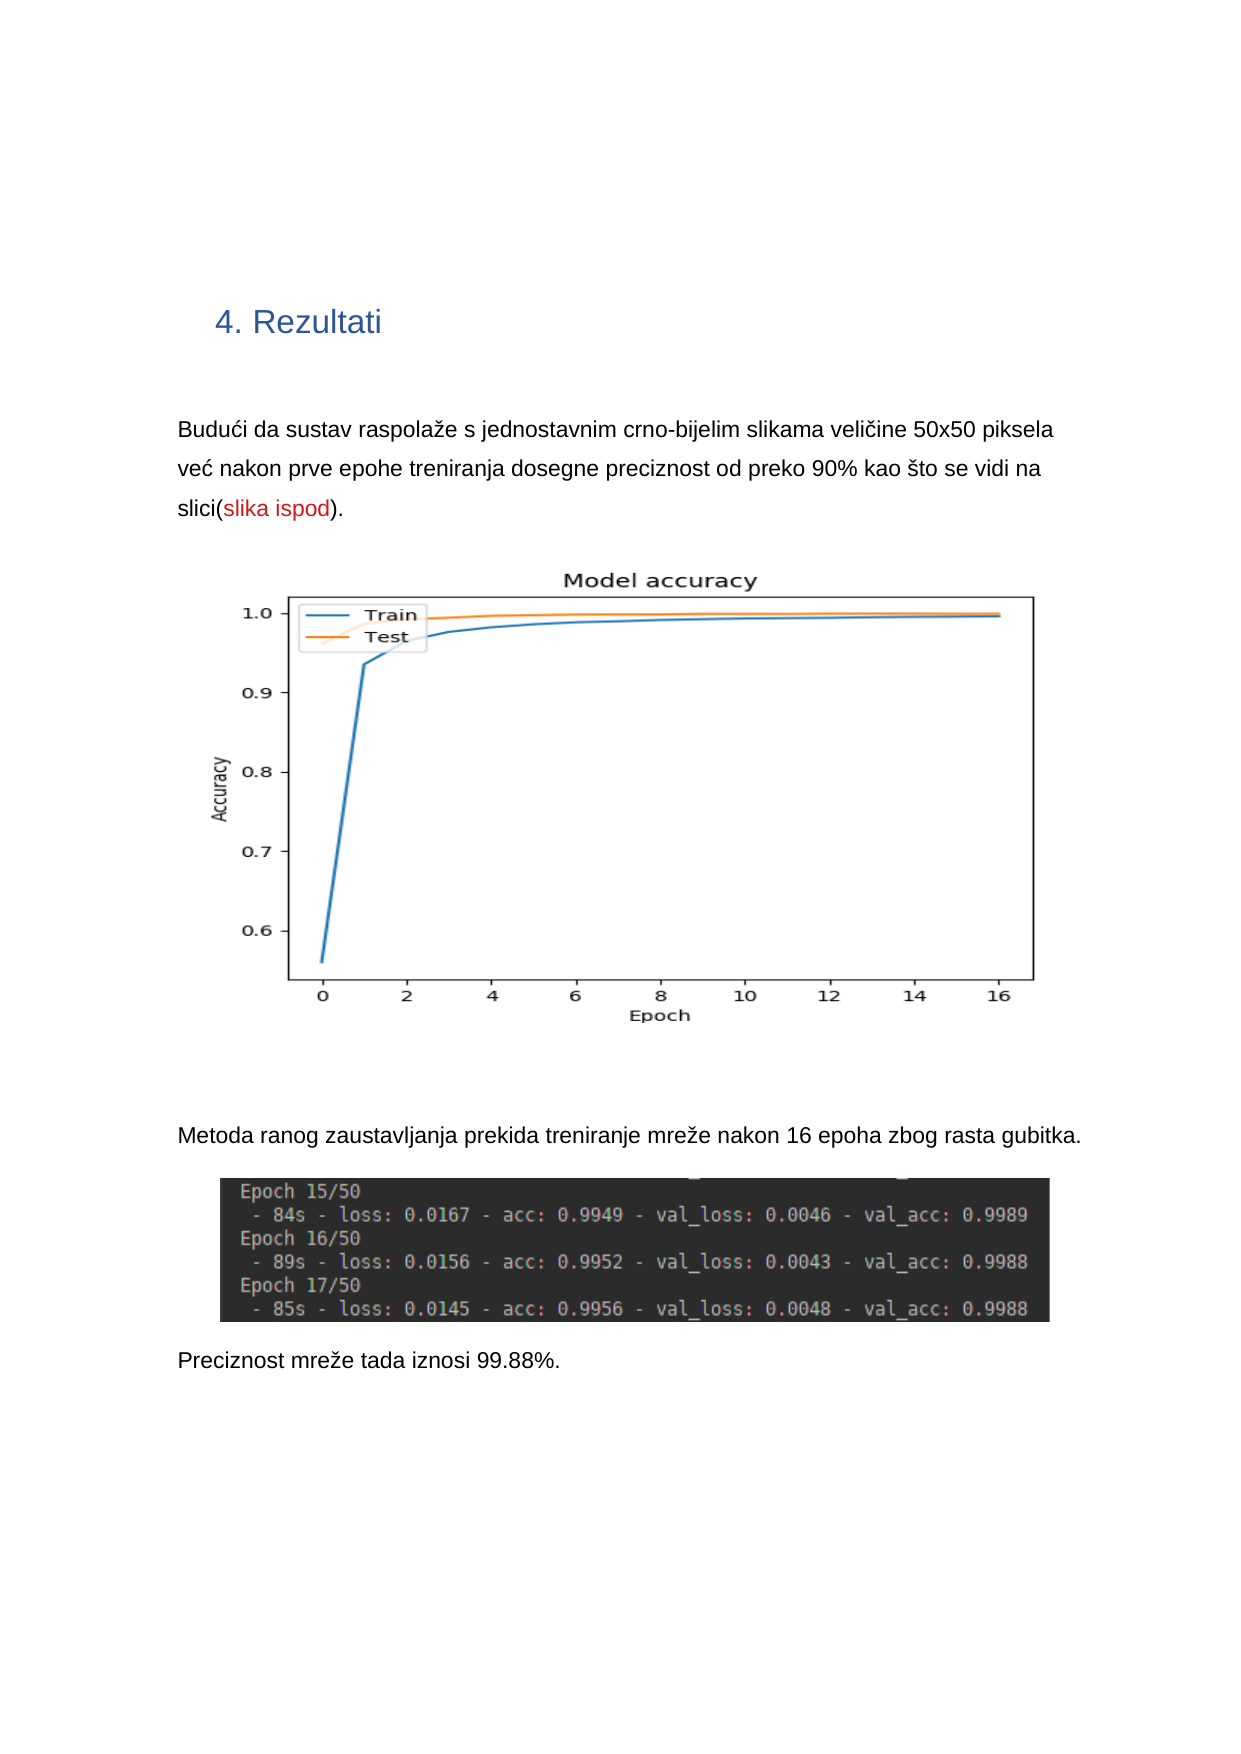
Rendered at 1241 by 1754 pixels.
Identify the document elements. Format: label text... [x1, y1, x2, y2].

text Metoda ranog zaustavljanja prekida treniranje mreže nakon 16 epoha zbog rasta gubitka. [177, 1122, 1092, 1148]
text Budući da sustav raspolaže s jednostavnim crno-bijelim slikama veličine 50x50 piksela već nakon prve epohe treniranja dosegne preciznost od preko 90% kao što se vidi na slici(slika ispod). [177, 416, 1092, 521]
text Preciznost mreže tada iznosi 99.88%. [177, 1347, 1092, 1373]
picture [177, 551, 1093, 1023]
picture [220, 1178, 1050, 1322]
subtitle Rezultati [215, 302, 1092, 341]
